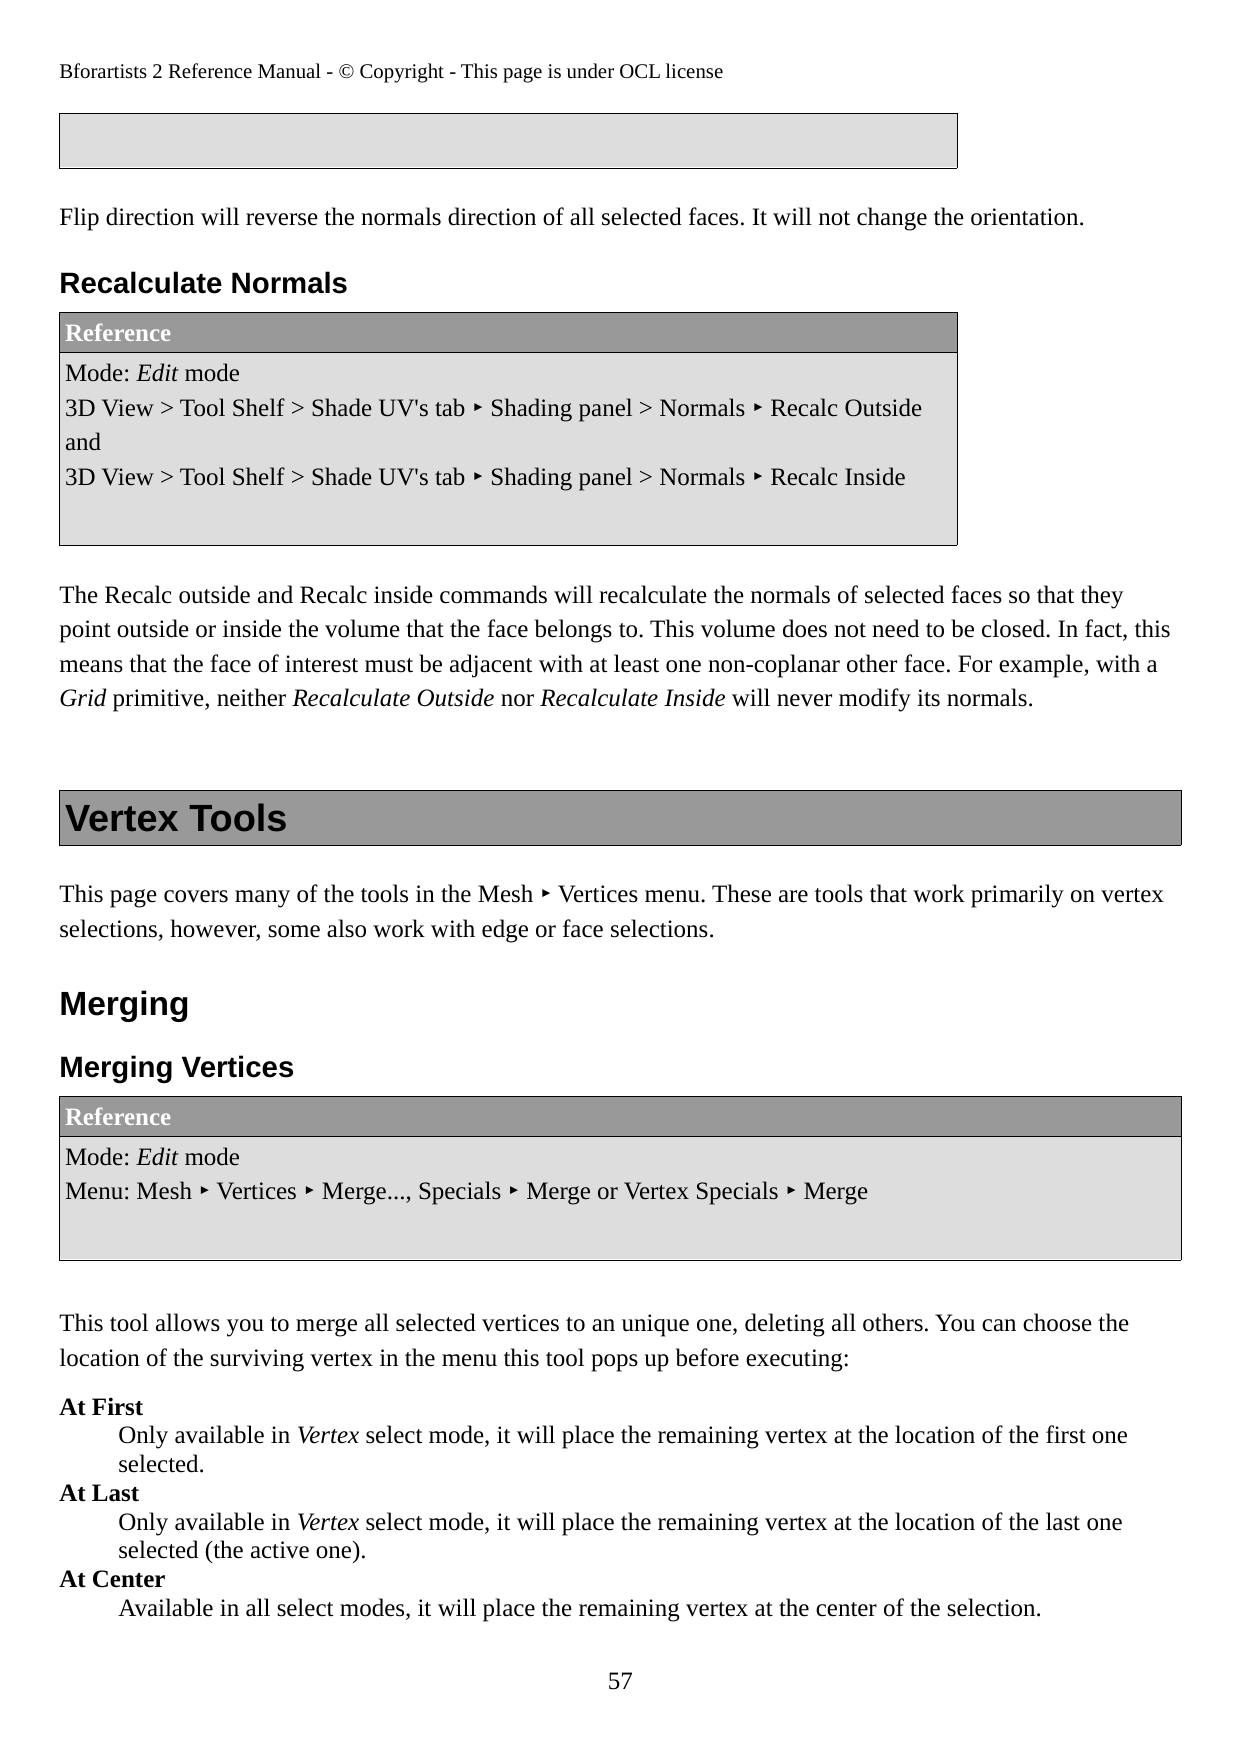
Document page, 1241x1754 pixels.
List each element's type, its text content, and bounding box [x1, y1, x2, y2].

text This page covers many of the tools in the Mesh ‣ Vertices menu. These are tools that work primarily on vertex selections, however, some also work with edge or face selections. [59, 879, 1181, 943]
subtitle Merging Vertices [59, 1049, 1181, 1083]
table_header Reference [60, 1097, 1181, 1136]
table_header Vertex Tools [60, 791, 1181, 845]
table_cell [60, 114, 957, 167]
subtitle At Last [59, 1478, 1181, 1507]
text The Recalc outside and Recalc inside commands will recalculate the normals of selected faces so that they point outside or inside the volume that the face belongs to. This volume does not need to be closed. In fact, this means that the face of interest must be adjacent with at least one non-coplanar other face. For example, with a Grid primitive, neither Recalculate Outside nor Recalculate Inside will never modify its normals. [59, 580, 1181, 712]
list Only available in Vertex select mode, it will place the remaining vertex at the location of the first one selected. [118, 1421, 1181, 1478]
list Only available in Vertex select mode, it will place the remaining vertex at the location of the last one selected (the active one). [118, 1507, 1181, 1564]
table_header Reference [60, 313, 957, 352]
table_cell Mode: Edit mode 3D View > Tool Shelf > Shade UV's tab ‣ Shading panel > Normals ‣ Recalc Outside and 3D View > Tool Shelf > Shade UV's tab ‣ Shading panel > Normals ‣ Recalc Inside [60, 353, 957, 545]
subtitle At First [59, 1392, 1181, 1421]
subtitle Merging [59, 984, 1181, 1022]
text This tool allows you to merge all selected vertices to an unique one, deleting all others. You can choose the location of the surviving vertex in the menu this tool pops up before executing: [59, 1308, 1181, 1372]
table_cell Mode: Edit mode Menu: Mesh ‣ Vertices ‣ Merge..., Specials ‣ Merge or Vertex Specials ‣ Merge [60, 1137, 1181, 1259]
text Flip direction will reverse the normals direction of all selected faces. It will not change the orientation. [59, 202, 1181, 231]
subtitle Recalculate Normals [59, 266, 1181, 299]
list Available in all select modes, it will place the remaining vertex at the center of the selection. [118, 1593, 1181, 1622]
subtitle At Center [59, 1564, 1181, 1593]
